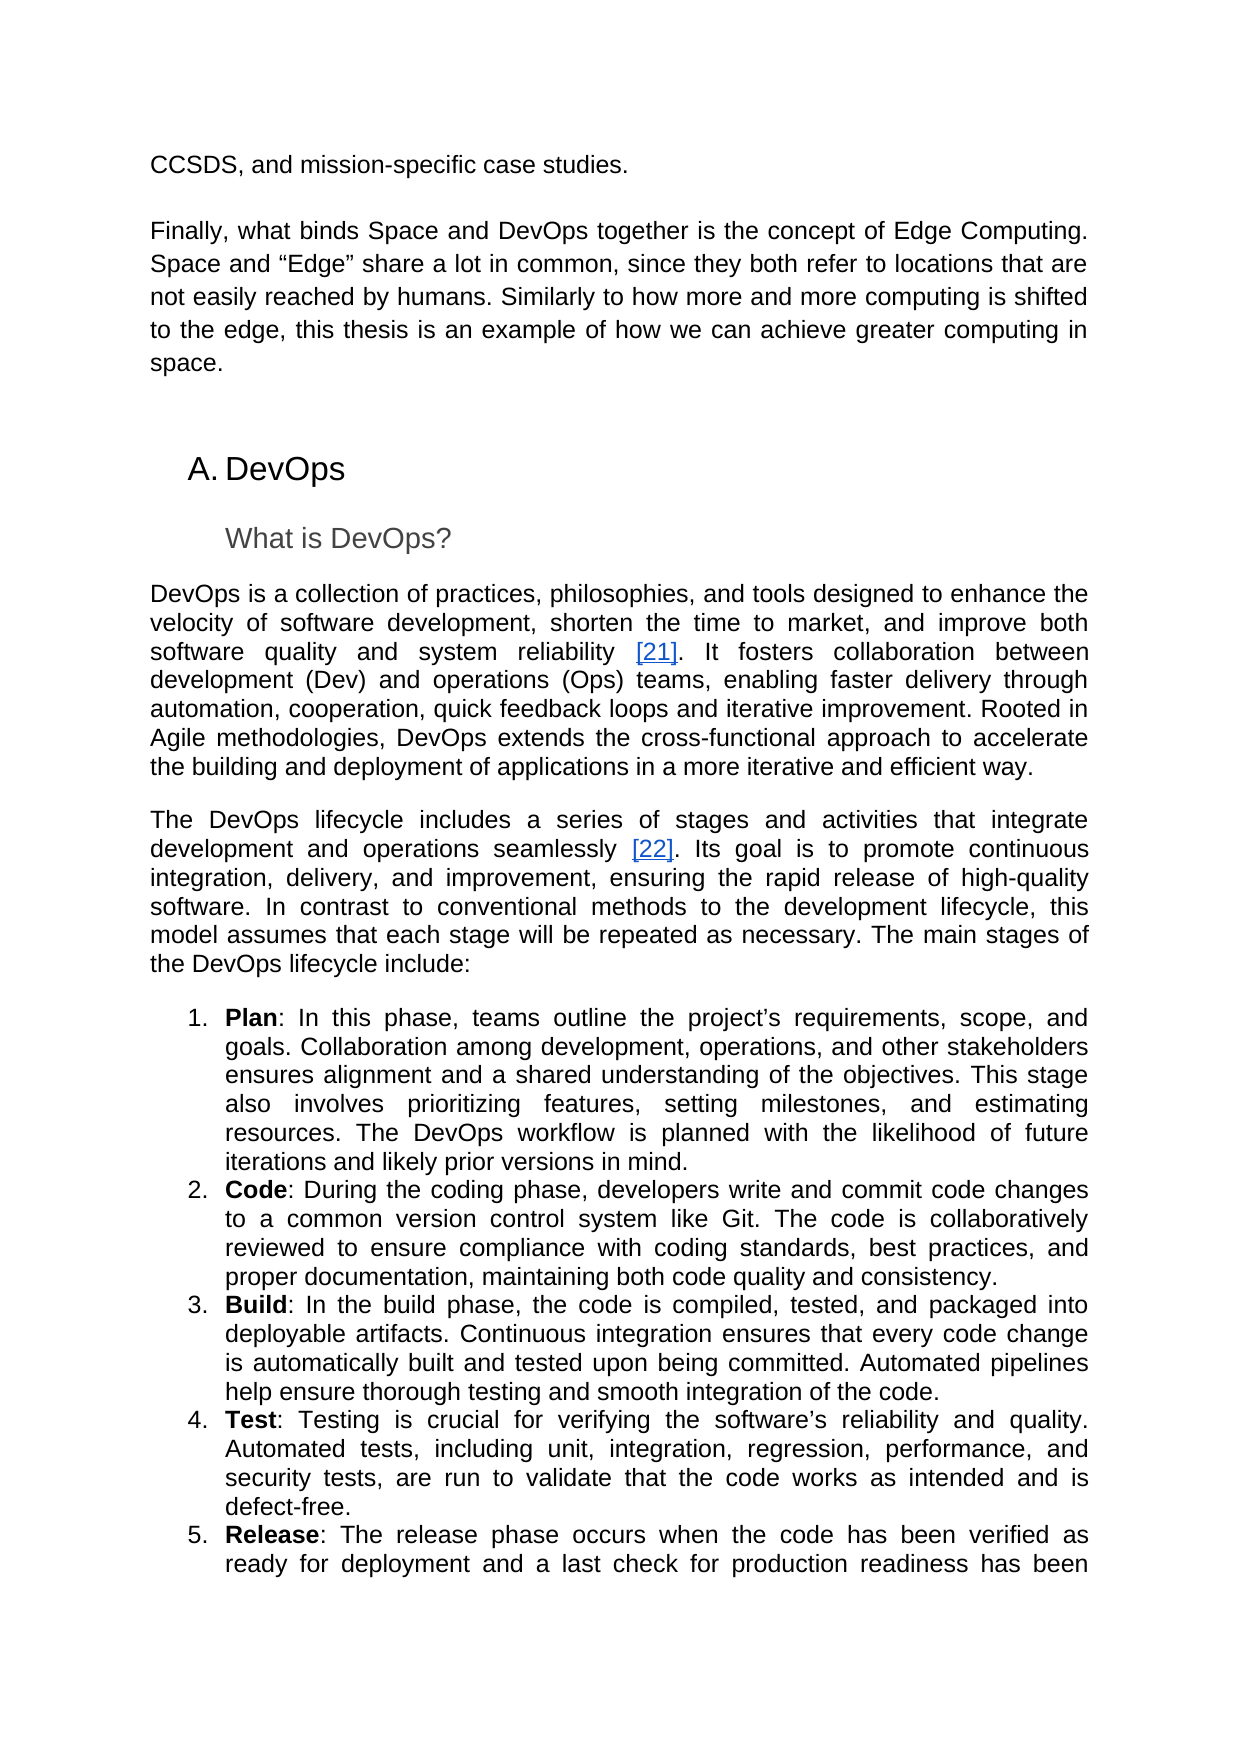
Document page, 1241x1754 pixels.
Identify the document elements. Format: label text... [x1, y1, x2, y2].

text DevOps is a collection of practices, philosophies, and tools designed to enhance the velocity of software development, shorten the time to market, and improve both software quality and system reliability [21]. It fosters collaboration between development (Dev) and operations (Ops) teams, enabling faster delivery through automation, cooperation, quick feedback loops and iterative improvement. Rooted in Agile methodologies, DevOps extends the cross-functional approach to accelerate the building and deployment of applications in a more iterative and efficient way. [150, 579, 1090, 780]
text The DevOps lifecycle includes a series of stages and activities that integrate development and operations seamlessly [22]. Its goal is to promote continuous integration, delivery, and improvement, ensuring the rapid release of high-quality software. In contrast to conventional methods to the development lifecycle, this model assumes that each stage will be repeated as necessary. The main stages of the DevOps lifecycle include: [150, 805, 1090, 978]
list Build: In the build phase, the code is compiled, tested, and packaged into deployable artifacts. Continuous integration ensures that every code change is automatically built and tested upon being committed. Automated pipelines help ensure thorough testing and smooth integration of the code. [187, 1290, 1090, 1405]
text Finally, what binds Space and DevOps together is the concept of Edge Computing. Space and “Edge” share a lot in common, since they both refer to locations that are not easily reached by humans. Similarly to how more and more computing is shifted to the edge, this thesis is an example of how we can achieve greater computing in space. [150, 216, 1090, 377]
text CCSDS, and mission-specific case studies. [150, 150, 1090, 179]
list Release: The release phase occurs when the code has been verified as ready for deployment and a last check for production readiness has been [187, 1520, 1090, 1578]
list Test: Testing is crucial for verifying the software’s reliability and quality. Automated tests, including unit, integration, regression, performance, and security tests, are run to validate that the code works as intended and is defect-free. [187, 1405, 1090, 1520]
list Code: During the coding phase, developers write and commit code changes to a common version control system like Git. The code is collaboratively reviewed to ensure compliance with coding standards, best practices, and proper documentation, maintaining both code quality and consistency. [187, 1175, 1090, 1290]
subtitle What is DevOps? [225, 521, 1090, 554]
subtitle DevOps [187, 449, 1090, 487]
list Plan: In this phase, teams outline the project’s requirements, scope, and goals. Collaboration among development, operations, and other stakeholders ensures alignment and a shared understanding of the objectives. This stage also involves prioritizing features, setting milestones, and estimating resources. The DevOps workflow is planned with the likelihood of future iterations and likely prior versions in mind. [187, 1003, 1090, 1175]
